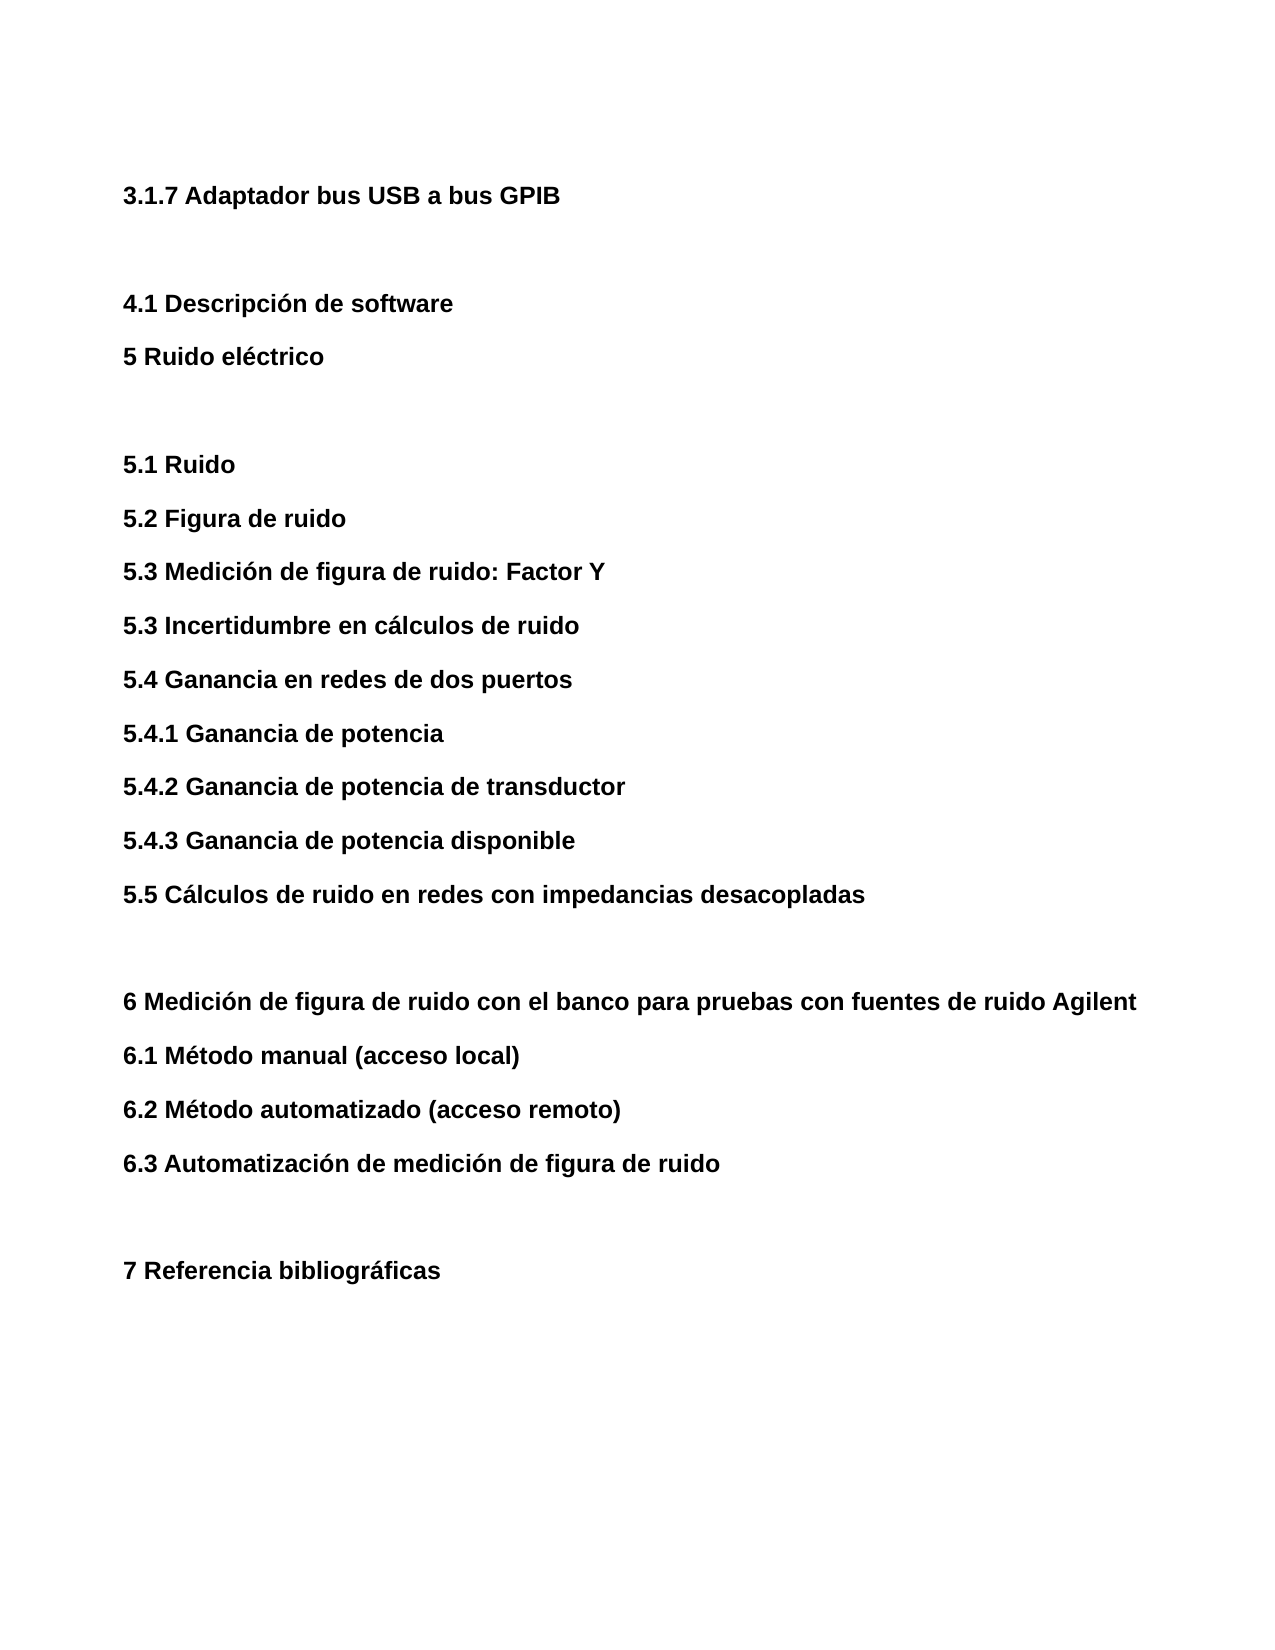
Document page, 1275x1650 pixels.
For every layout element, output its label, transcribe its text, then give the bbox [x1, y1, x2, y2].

subtitle 5.4.3 Ganancia de potencia disponible [123, 826, 1152, 855]
subtitle 5.1 Ruido [123, 450, 1152, 479]
subtitle 5.3 Medición de figura de ruido: Factor Y [123, 557, 1152, 586]
subtitle 5.4 Ganancia en redes de dos puertos [123, 665, 1152, 694]
subtitle 5 Ruido eléctrico [123, 342, 1152, 371]
subtitle 6 Medición de figura de ruido con el banco para pruebas con fuentes de ruido Agilent [123, 987, 1152, 1016]
subtitle 6.2 Método automatizado (acceso remoto) [123, 1095, 1152, 1124]
subtitle 6.1 Método manual (acceso local) [123, 1041, 1152, 1070]
subtitle 7 Referencia bibliográficas [123, 1256, 1152, 1285]
subtitle 5.4.1 Ganancia de potencia [123, 719, 1152, 747]
subtitle 5.3 Incertidumbre en cálculos de ruido [123, 611, 1152, 640]
subtitle 5.5 Cálculos de ruido en redes con impedancias desacopladas [123, 880, 1152, 909]
subtitle 6.3 Automatización de medición de figura de ruido [123, 1149, 1152, 1177]
subtitle 4.1 Descripción de software [123, 289, 1152, 317]
subtitle 5.4.2 Ganancia de potencia de transductor [123, 772, 1152, 801]
subtitle 3.1.7 Adaptador bus USB a bus GPIB [123, 181, 1152, 210]
subtitle 5.2 Figura de ruido [123, 504, 1152, 532]
